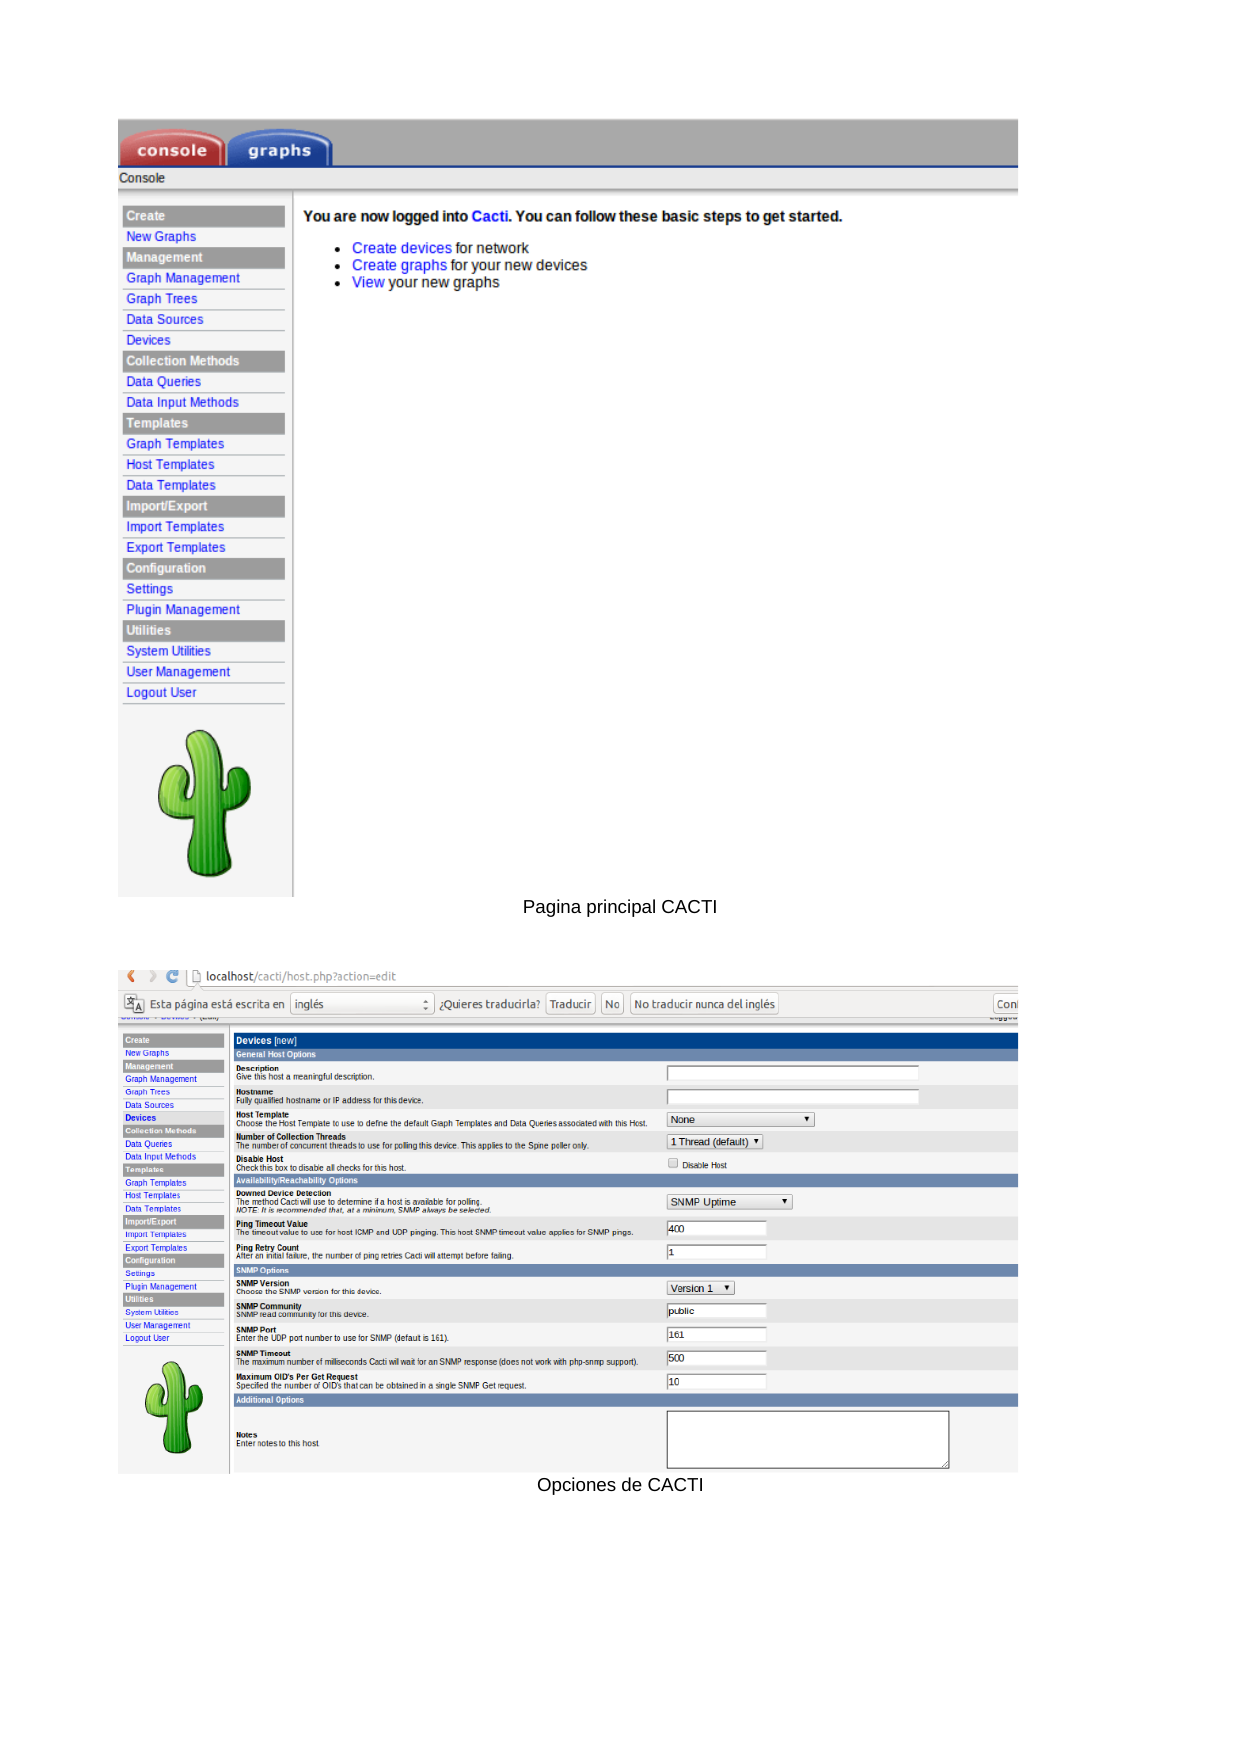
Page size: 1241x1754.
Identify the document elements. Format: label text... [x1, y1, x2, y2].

text Opciones de CACTI [118, 1474, 1122, 1495]
text Pagina principal CACTI [118, 896, 1122, 918]
